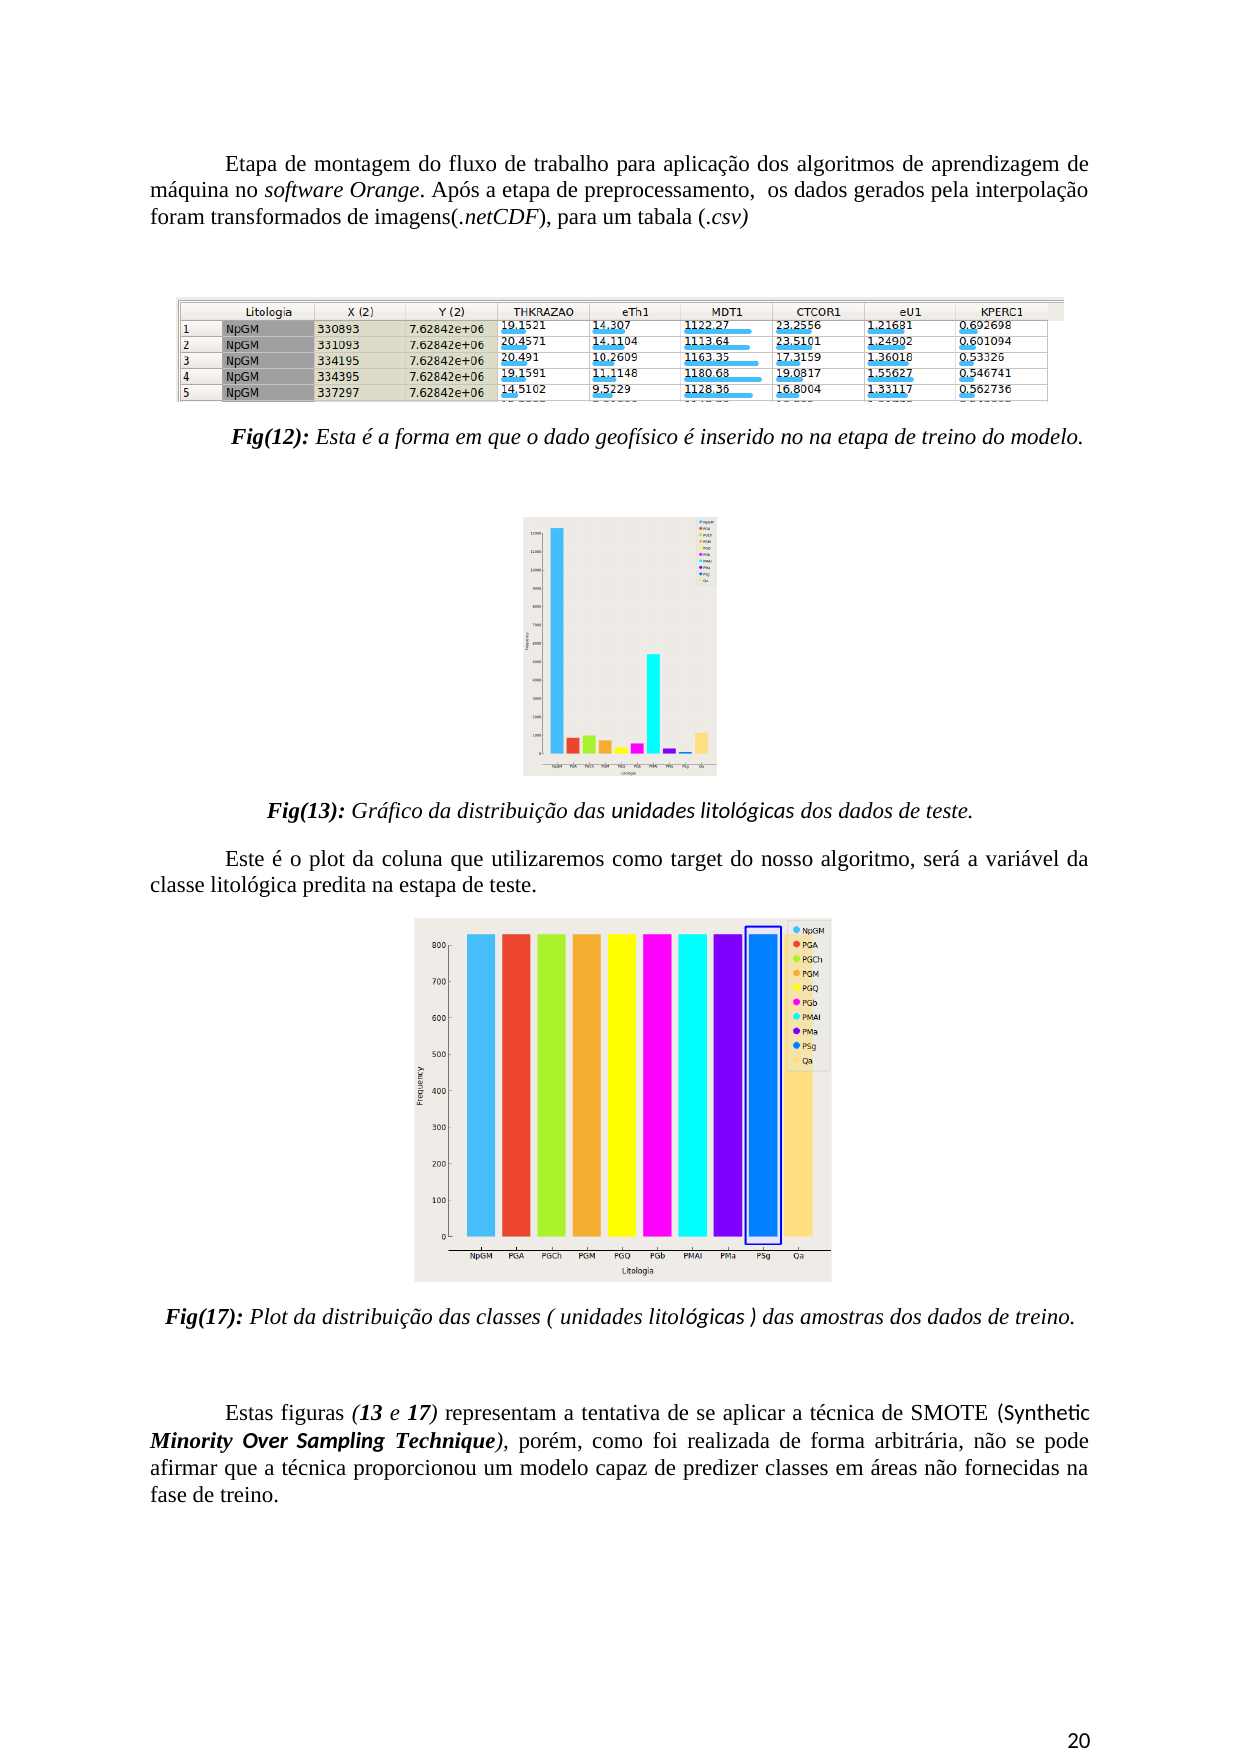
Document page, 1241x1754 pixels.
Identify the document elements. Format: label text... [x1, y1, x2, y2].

text Este é o plot da coluna que utilizaremos como target do nosso algoritmo, será a variável da classe litológica predita na estapa de teste. [150, 845, 1090, 898]
picture [414, 918, 832, 1282]
text Fig(17): Plot da distribuição das classes ( unidades litológicas ) das amostras dos dados de treino. [150, 1302, 1090, 1330]
text Estas figuras (13 e 17) representam a tentativa de se aplicar a técnica de SMOTE (Synthetic Minority Over Sampling Technique), porém, como foi realizada de forma arbitrária, não se pode afirmar que a técnica proporcionou um modelo capaz de predizer classes em áreas não fornecidas na fase de treino. [150, 1398, 1090, 1507]
picture [523, 517, 717, 776]
text Fig(12): Esta é a forma em que o dado geofísico é inserido no na etapa de treino do modelo. [150, 423, 1090, 449]
picture [176, 297, 1065, 402]
text Etapa de montagem do fluxo de trabalho para aplicação dos algoritmos de aprendizagem de máquina no software Orange. Após a etapa de preprocessamento, os dados gerados pela interpolação foram transformados de imagens(.netCDF), para um tabala (.csv) [150, 150, 1090, 229]
text Fig(13): Gráfico da distribuição das unidades litológicas dos dados de teste. [150, 796, 1090, 824]
